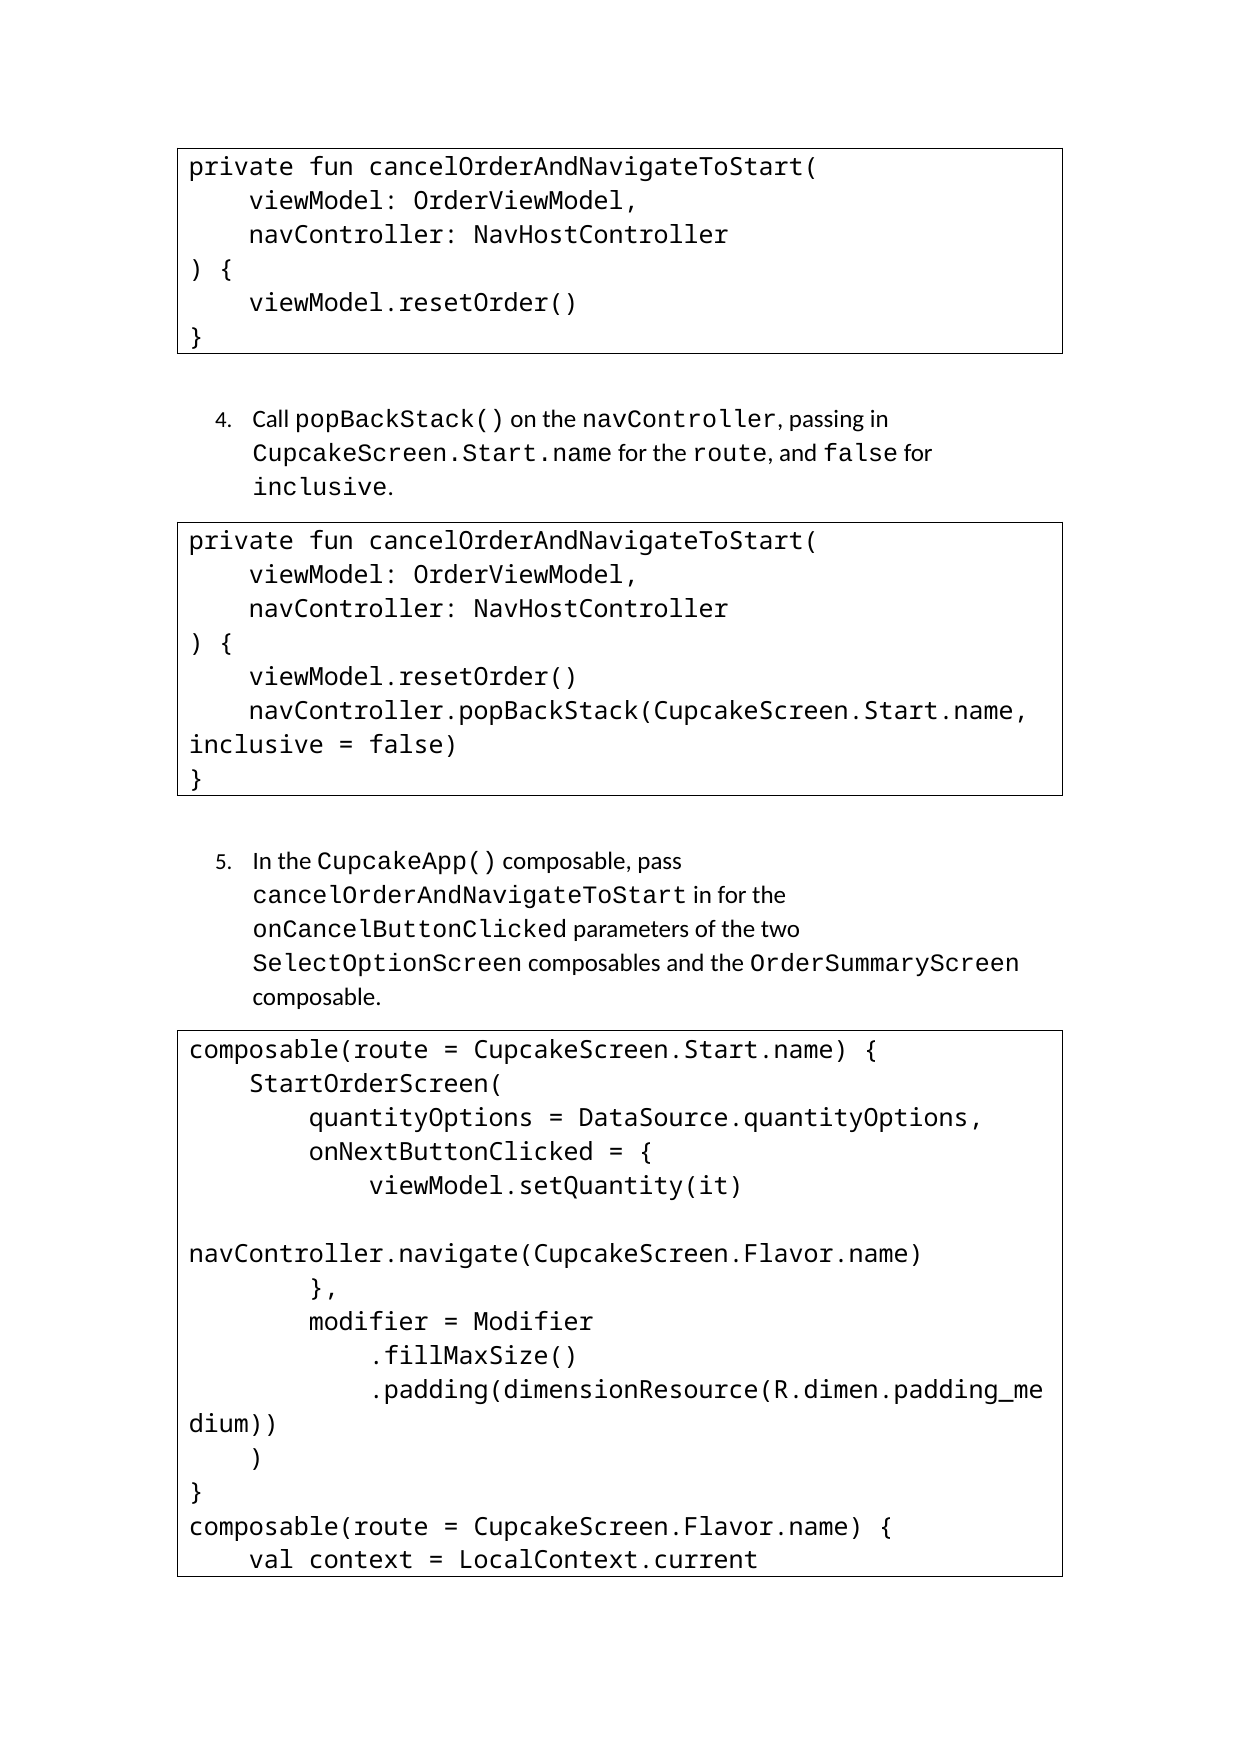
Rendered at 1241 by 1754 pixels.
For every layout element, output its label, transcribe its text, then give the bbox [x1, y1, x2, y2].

list Call popBackStack() on the navController, passing in CupcakeScreen.Start.name for the route, and false for inclusive. [215, 403, 1063, 503]
list In the CupcakeApp() composable, pass cancelOrderAndNavigateToStart in for the onCancelButtonClicked parameters of the two SelectOptionScreen composables and the OrderSummaryScreen composable. [215, 846, 1063, 1011]
table_header private fun cancelOrderAndNavigateToStart( viewModel: OrderViewModel, navController: NavHostController ) { viewModel.resetOrder() navController.popBackStack(CupcakeScreen.Start.name, inclusive = false) } [178, 523, 1062, 795]
table_header private fun cancelOrderAndNavigateToStart( viewModel: OrderViewModel, navController: NavHostController ) { viewModel.resetOrder() } [178, 149, 1062, 353]
table_header composable(route = CupcakeScreen.Start.name) { StartOrderScreen( quantityOptions = DataSource.quantityOptions, onNextButtonClicked = { viewModel.setQuantity(it) navController.navigate(CupcakeScreen.Flavor.name) }, modifier = Modifier .fillMaxSize() .padding(dimensionResource(R.dimen.padding_medium)) ) } composable(route = CupcakeScreen.Flavor.name) { val context = LocalContext.current [178, 1031, 1062, 1576]
